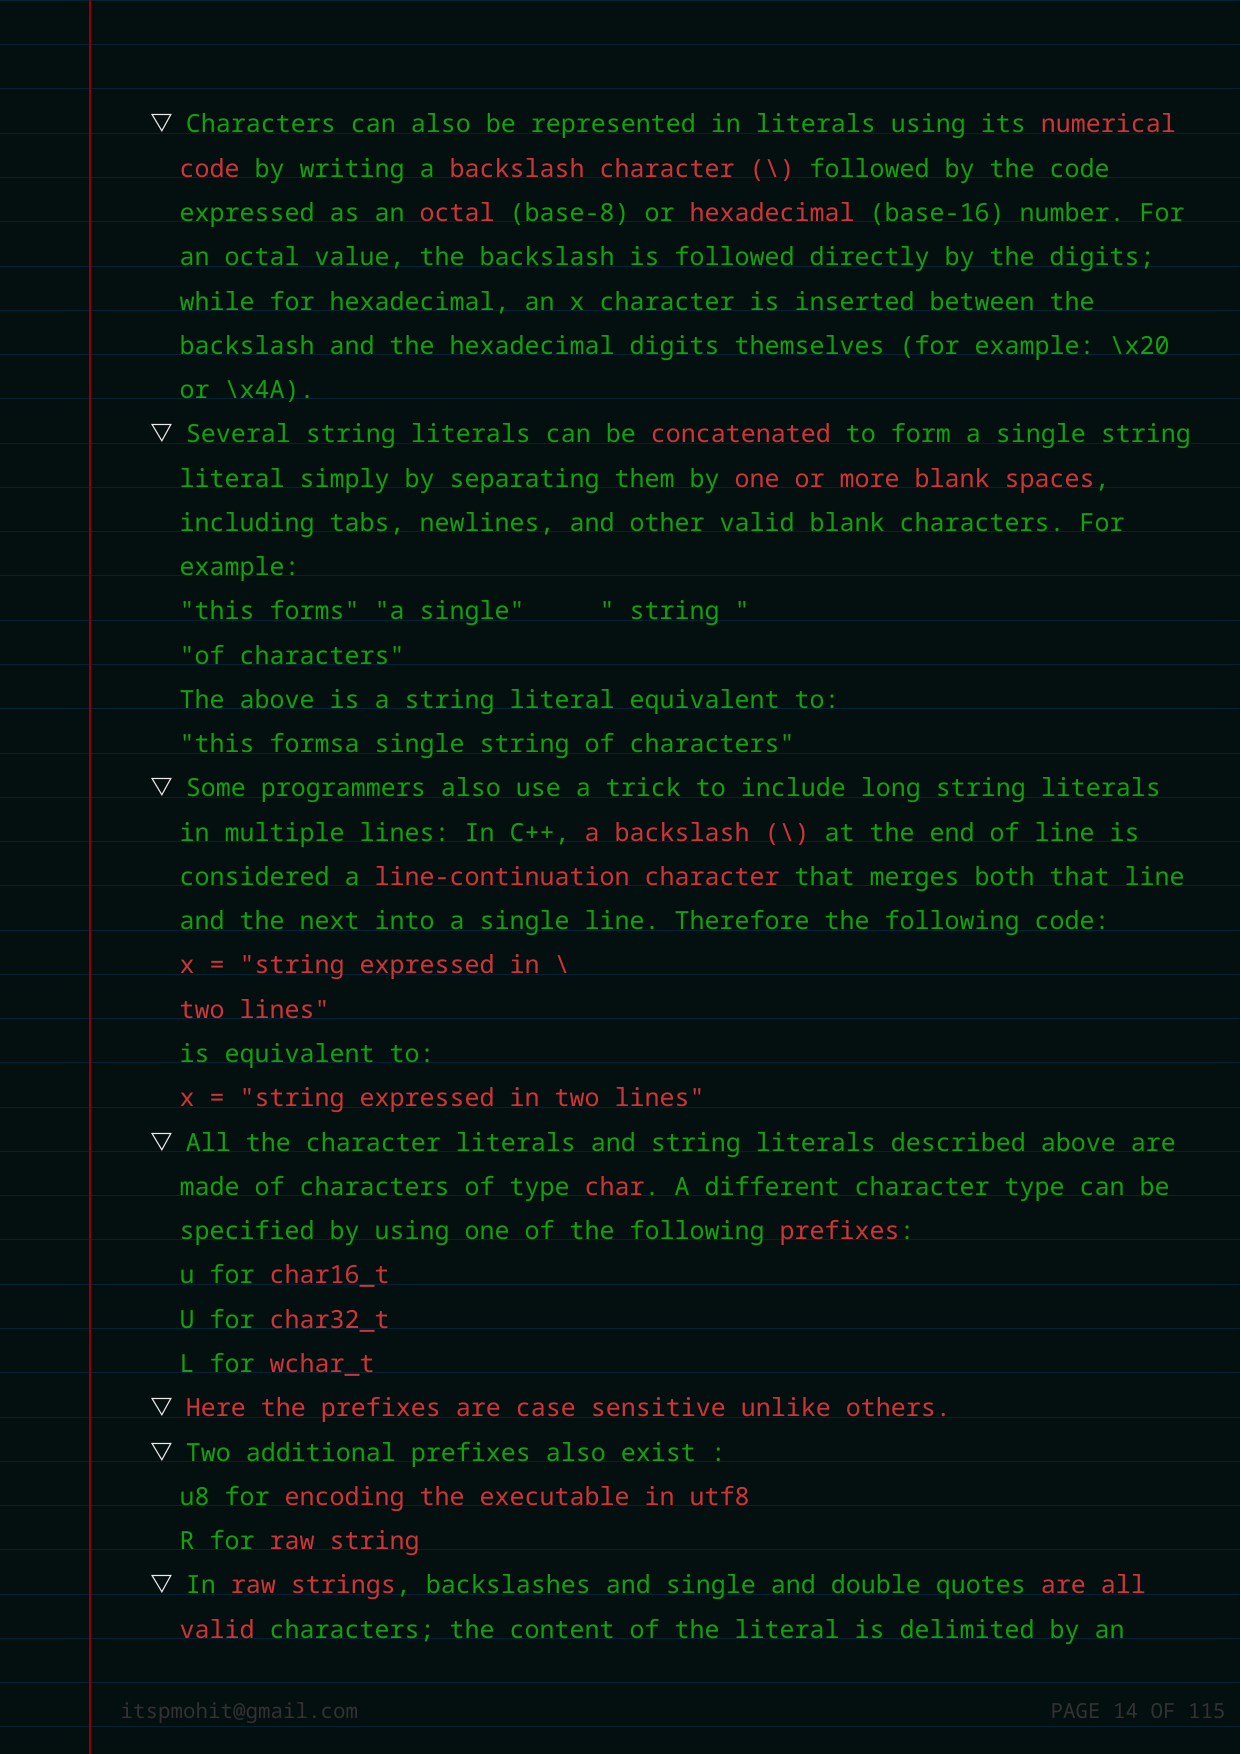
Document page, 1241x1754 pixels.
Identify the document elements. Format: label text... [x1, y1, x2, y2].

list Two additional prefixes also exist : u8 for encoding the executable in utf8 R for raw string [150, 1426, 1196, 1558]
list Characters can also be represented in literals using its numerical code by writing a backslash character (\) followed by the code expressed as an octal (base-8) or hexadecimal (base-16) number. For an octal value, the backslash is followed directly by the digits; while for hexadecimal, an x character is inserted between the backslash and the hexadecimal digits themselves (for example: \x20 or \x4A). [150, 97, 1196, 407]
list Several string literals can be concatenated to form a single string literal simply by separating them by one or more blank spaces, including tabs, newlines, and other valid blank characters. For example: "this forms" "a single" " string " "of characters" The above is a string literal equivalent to: "this formsa single string of characters" [150, 407, 1196, 761]
list Some programmers also use a trick to include long string literals in multiple lines: In C++, a backslash (\) at the end of line is considered a line-continuation character that merges both that line and the next into a single line. Therefore the following code: x = "string expressed in \ two lines" is equivalent to: x = "string expressed in two lines" [150, 761, 1196, 1116]
list All the character literals and string literals described above are made of characters of type char. A different character type can be specified by using one of the following prefixes: u for char16_t U for char32_t L for wchar_t [150, 1116, 1196, 1381]
list Here the prefixes are case sensitive unlike others. [150, 1381, 1196, 1426]
list In raw strings, backslashes and single and double quotes are all valid characters; the content of the literal is delimited by an [150, 1558, 1196, 1647]
